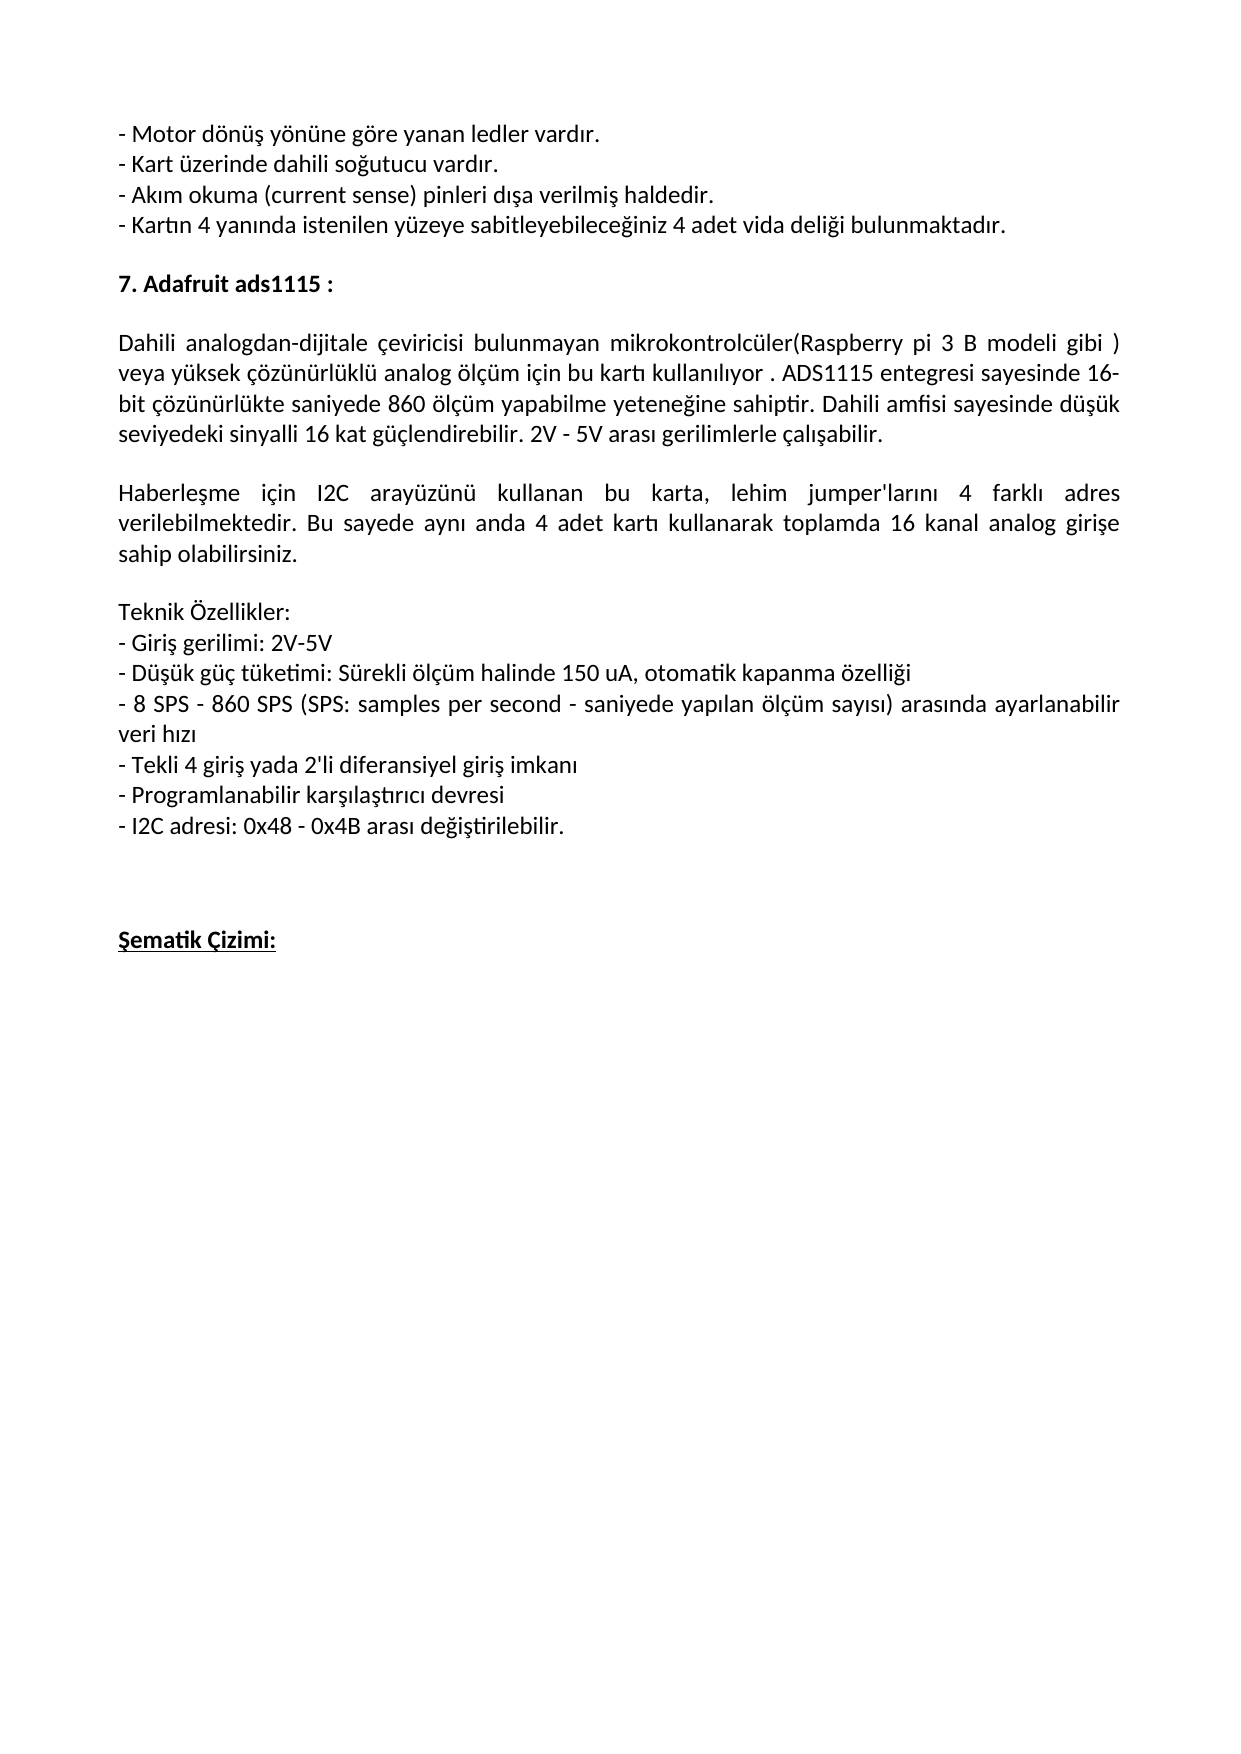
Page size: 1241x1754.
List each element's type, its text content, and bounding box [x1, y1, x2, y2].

text - Programlanabilir karşılaştırıcı devresi [118, 779, 1122, 810]
text - Akım okuma (current sense) pinleri dışa verilmiş haldedir. [118, 179, 1122, 210]
text 7. Adafruit ads1115 : [118, 268, 1122, 299]
text - Motor dönüş yönüne göre yanan ledler vardır. [118, 118, 1122, 149]
text - Düşük güç tüketimi: Sürekli ölçüm halinde 150 uA, otomatik kapanma özelliği [118, 657, 1122, 688]
text Teknik Özellikler: [118, 596, 1122, 627]
text - 8 SPS - 860 SPS (SPS: samples per second - saniyede yapılan ölçüm sayısı) arasında ayarlanabilir veri hızı [118, 688, 1122, 749]
text Haberleşme için I2C arayüzünü kullanan bu karta, lehim jumper'larını 4 farklı adres verilebilmektedir. Bu sayede aynı anda 4 adet kartı kullanarak toplamda 16 kanal analog girişe sahip olabilirsiniz. [118, 477, 1122, 568]
text Dahili analogdan-dijitale çeviricisi bulunmayan mikrokontrolcüler(Raspberry pi 3 B modeli gibi ) veya yüksek çözünürlüklü analog ölçüm için bu kartı kullanılıyor . ADS1115 entegresi sayesinde 16-bit çözünürlükte saniyede 860 ölçüm yapabilme yeteneğine sahiptir. Dahili amfisi sayesinde düşük seviyedeki sinyalli 16 kat güçlendirebilir. 2V - 5V arası gerilimlerle çalışabilir. [118, 327, 1122, 449]
text - Tekli 4 giriş yada 2'li diferansiyel giriş imkanı [118, 749, 1122, 779]
text - I2C adresi: 0x48 - 0x4B arası değiştirilebilir. [118, 810, 1122, 841]
text - Kartın 4 yanında istenilen yüzeye sabitleyebileceğiniz 4 adet vida deliği bulunmaktadır. [118, 210, 1122, 240]
text - Kart üzerinde dahili soğutucu vardır. [118, 149, 1122, 179]
text - Giriş gerilimi: 2V-5V [118, 627, 1122, 657]
text Şematik Çizimi: [118, 925, 1122, 955]
